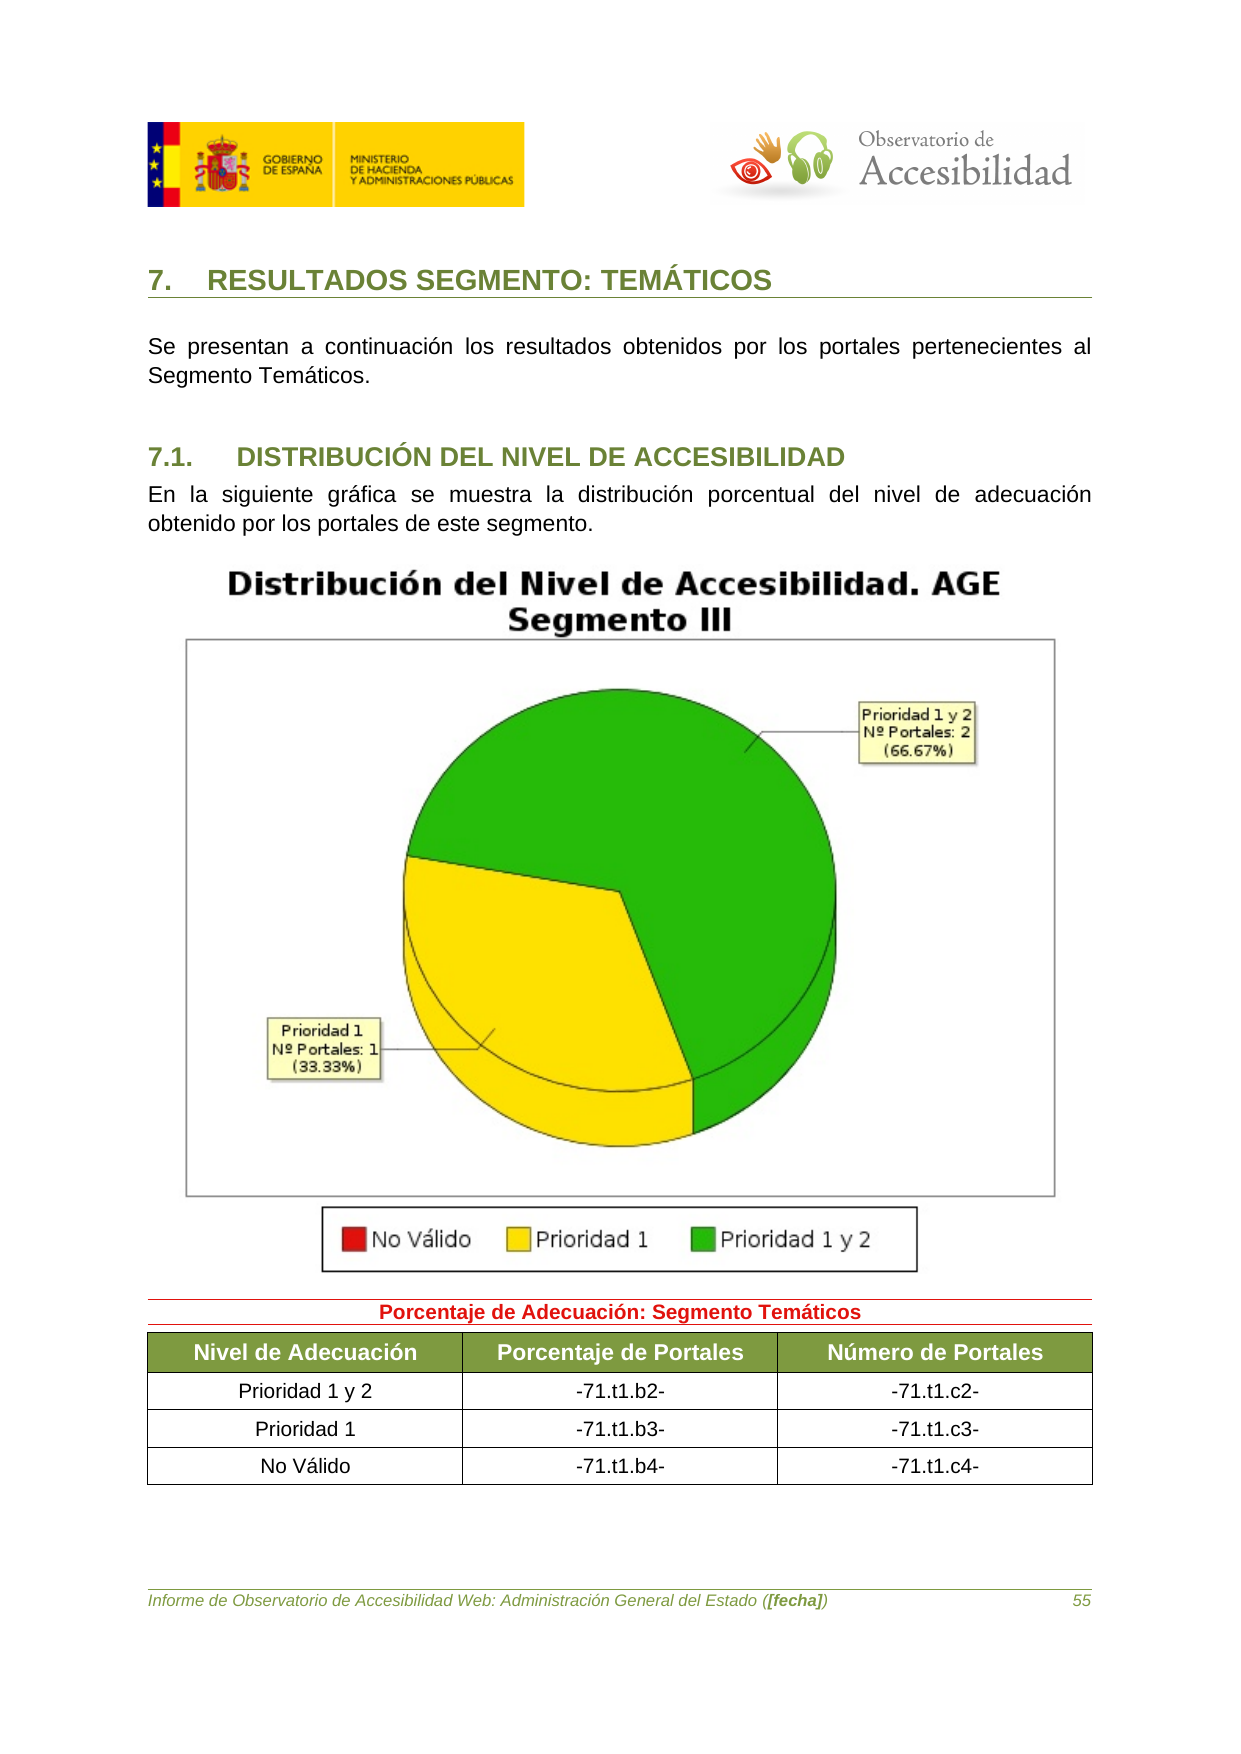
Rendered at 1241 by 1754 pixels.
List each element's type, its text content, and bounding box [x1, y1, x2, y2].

table_cell -71.t1.c2- [778, 1373, 1092, 1409]
table_header Porcentaje de Portales [463, 1333, 777, 1372]
picture [178, 564, 1062, 1274]
list Distribución del nivel de accesibilidad [148, 441, 1092, 472]
table_cell -71.t1.b2- [463, 1373, 777, 1409]
text Porcentaje de Adecuación: Segmento Temáticos [148, 1300, 1092, 1324]
list Resultados Segmento: Temáticos [148, 263, 1092, 297]
table_cell Prioridad 1 [148, 1410, 462, 1447]
table_cell -71.t1.b4- [463, 1448, 777, 1484]
picture [147, 122, 525, 207]
table_header Número de Portales [778, 1333, 1092, 1372]
table_cell -71.t1.b3- [463, 1410, 777, 1447]
table_cell -71.t1.c4- [778, 1448, 1092, 1484]
text En la siguiente gráfica se muestra la distribución porcentual del nivel de adecuación obtenido por los portales de este segmento. [148, 481, 1092, 537]
picture [710, 122, 1086, 205]
table_cell -71.t1.c3- [778, 1410, 1092, 1447]
table_cell Prioridad 1 y 2 [148, 1373, 462, 1409]
table_cell No Válido [148, 1448, 462, 1484]
text Se presentan a continuación los resultados obtenidos por los portales pertenecientes al Segmento Temáticos. [148, 333, 1092, 388]
table_header Nivel de Adecuación [148, 1333, 462, 1372]
